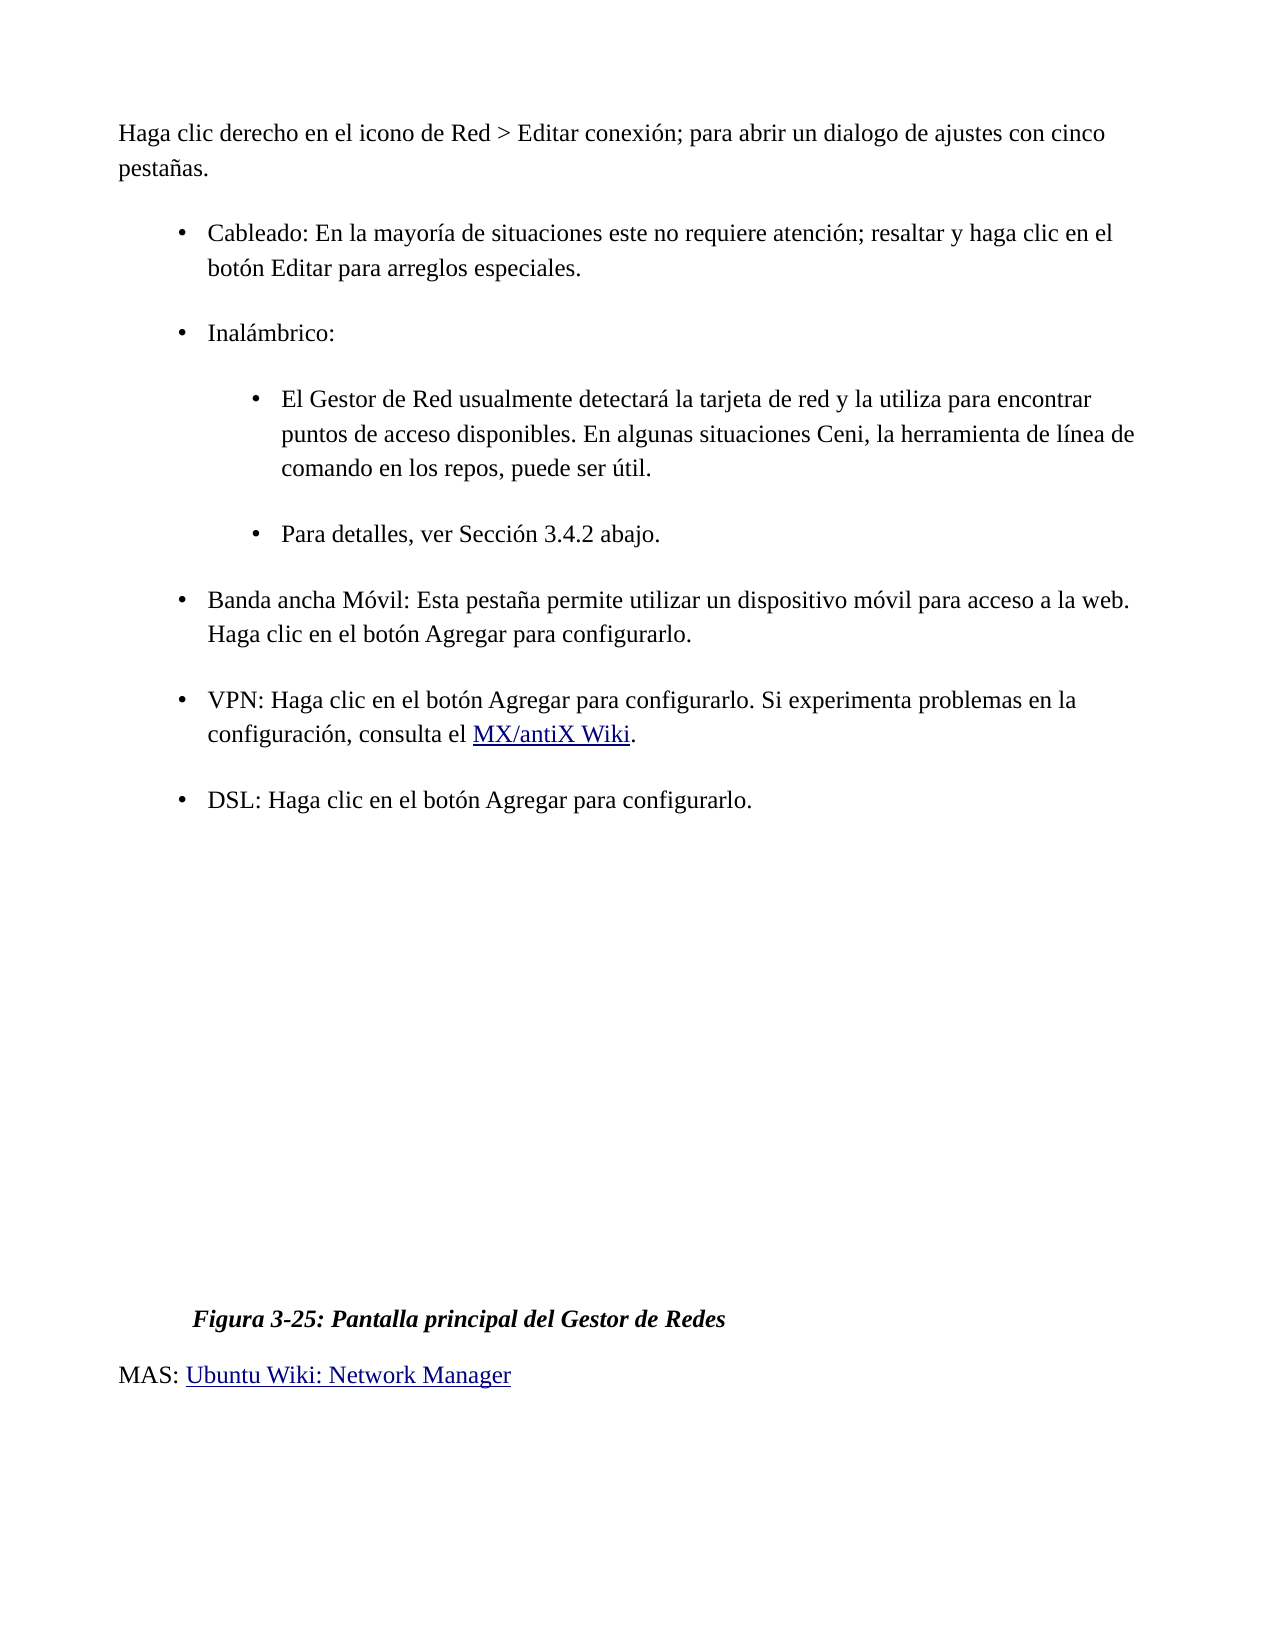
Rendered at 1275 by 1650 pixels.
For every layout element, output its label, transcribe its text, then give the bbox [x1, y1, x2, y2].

list DSL: Haga clic en el botón Agregar para configurarlo. [178, 785, 1141, 814]
list El Gestor de Red usualmente detectará la tarjeta de red y la utiliza para encontrar puntos de acceso disponibles. En algunas situaciones Ceni, la herramienta de línea de comando en los repos, puede ser útil. [252, 384, 1141, 482]
text Figura 3-25: Pantalla principal del Gestor de Redes [118, 1304, 1157, 1332]
list Para detalles, ver Sección 3.4.2 abajo. [252, 519, 1141, 548]
list Banda ancha Móvil: Esta pestaña permite utilizar un dispositivo móvil para acceso a la web. Haga clic en el botón Agregar para configurarlo. [178, 585, 1141, 648]
text MAS: Ubuntu Wiki: Network Manager [118, 1361, 1157, 1389]
list VPN: Haga clic en el botón Agregar para configurarlo. Si experimenta problemas en la configuración, consulta el MX/antiX Wiki. [178, 685, 1141, 748]
list Cableado: En la mayoría de situaciones este no requiere atención; resaltar y haga clic en el botón Editar para arreglos especiales. [178, 218, 1141, 282]
list Inalámbrico: [178, 318, 1141, 347]
text Haga clic derecho en el icono de Red > Editar conexión; para abrir un dialogo de ajustes con cinco pestañas. [118, 118, 1157, 181]
